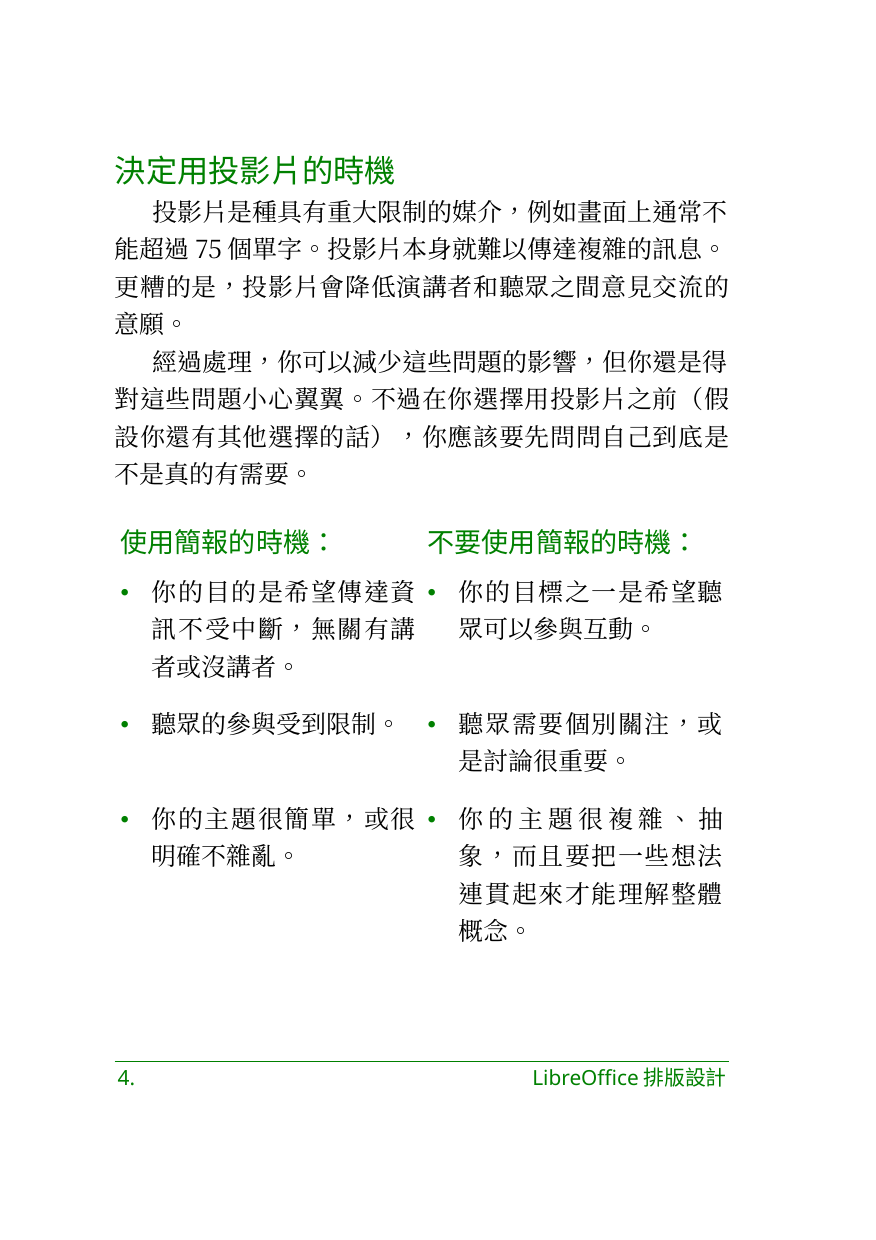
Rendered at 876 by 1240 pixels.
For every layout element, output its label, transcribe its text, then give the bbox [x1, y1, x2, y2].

table_cell 你的主題很複雜、抽象，而且要把一些想法連貫起來才能理解整體概念。 [422, 793, 729, 962]
text 投影片是種具有重大限制的媒介，例如畫面上通常不能超過75個單字。投影片本身就難以傳達複雜的訊息。更糟的是，投影片會降低演講者和聽眾之間意見交流的意願。 [114, 191, 729, 341]
table_cell 你的主題很簡單，或很明確不雜亂。 [115, 793, 422, 962]
table_cell 你的目標之一是希望聽眾可以參與互動。 [422, 565, 729, 698]
table_cell 聽眾需要個別關注，或是討論很重要。 [422, 698, 729, 792]
table_header 不要使用簡報的時機： [422, 521, 729, 565]
subtitle 決定用投影片的時機 [114, 146, 729, 191]
table_header 使用簡報的時機： [115, 521, 422, 565]
table_cell 聽眾的參與受到限制。 [115, 698, 422, 792]
text 經過處理，你可以減少這些問題的影響，但你還是得對這些問題小心翼翼。不過在你選擇用投影片之前（假設你還有其他選擇的話），你應該要先問問自己到底是不是真的有需要。 [114, 341, 729, 491]
table_cell 你的目的是希望傳達資訊不受中斷，無關有講者或沒講者。 [115, 565, 422, 698]
